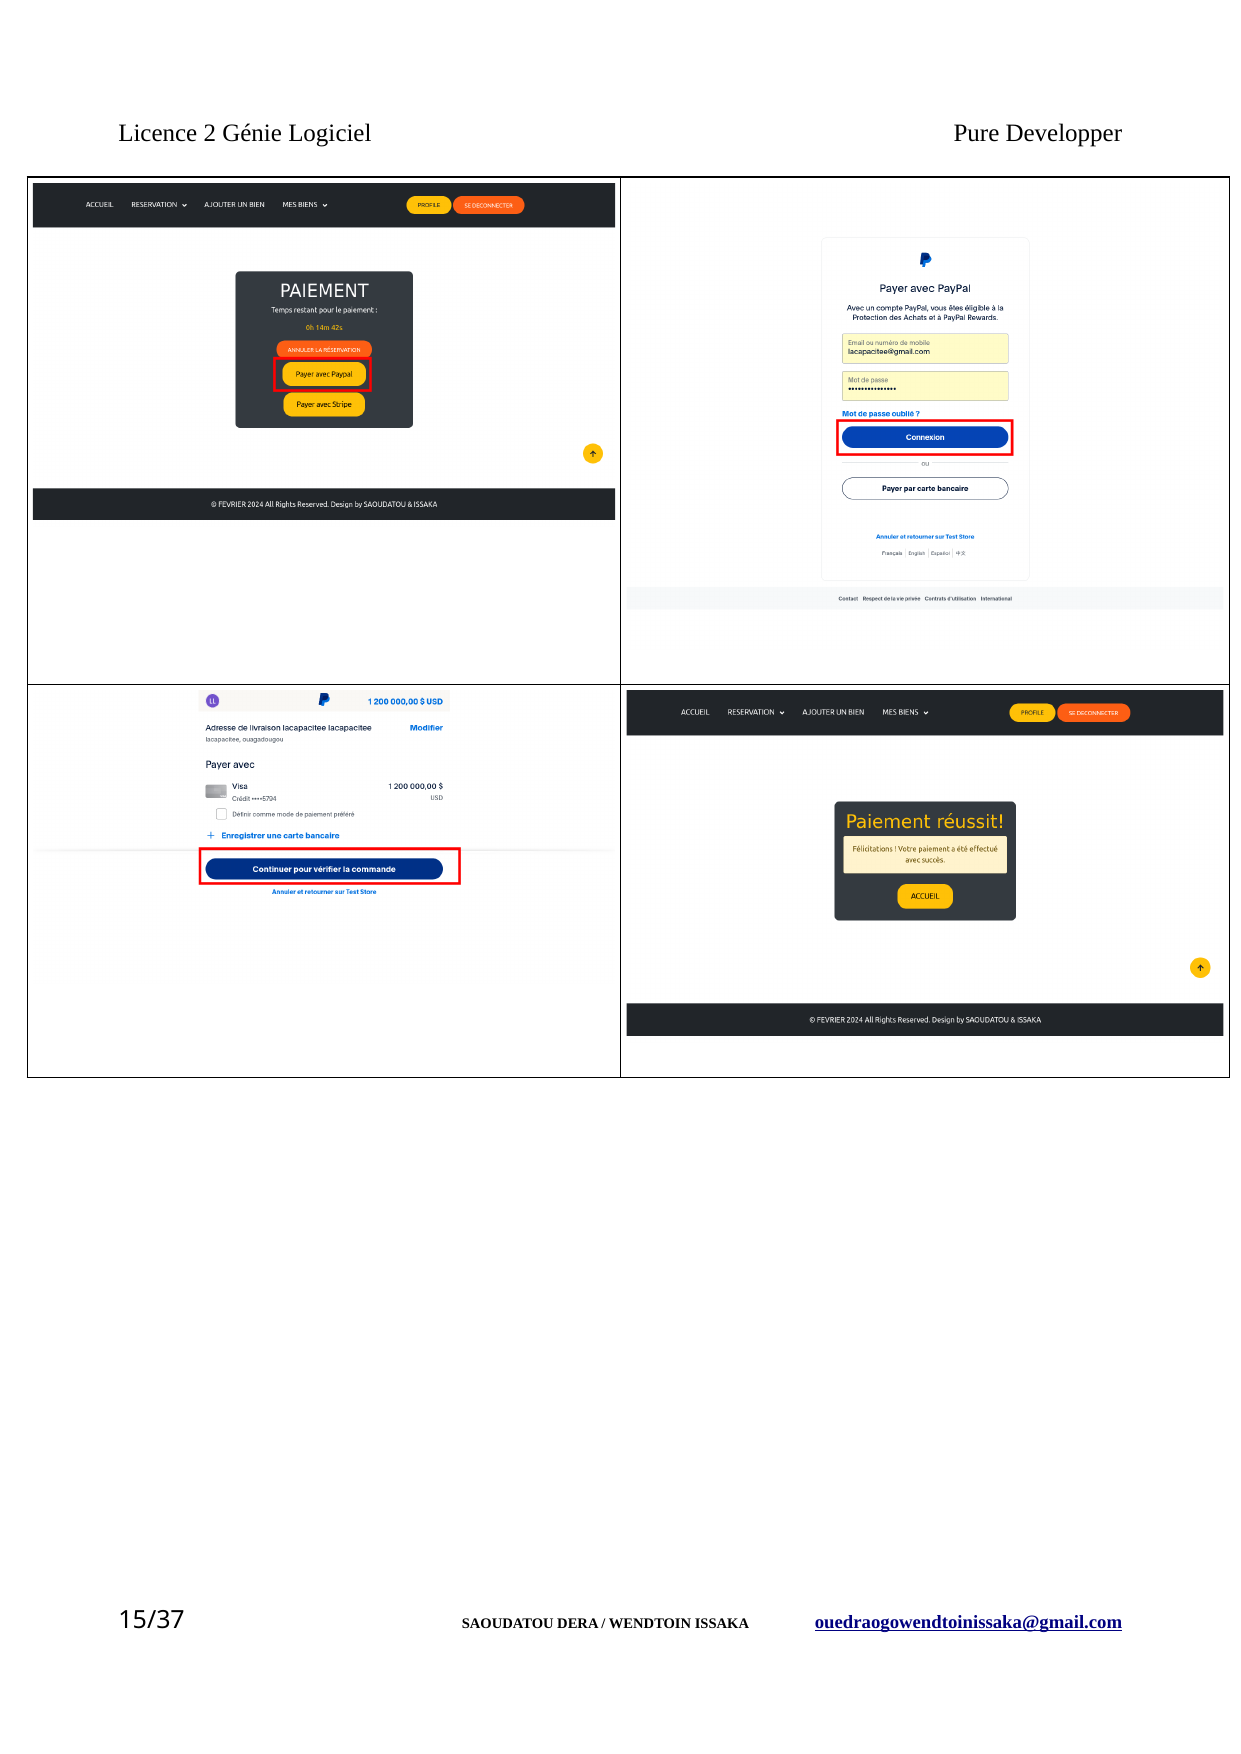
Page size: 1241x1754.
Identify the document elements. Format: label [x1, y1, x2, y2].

table_cell [28, 685, 620, 1077]
picture [626, 183, 1224, 650]
picture [626, 690, 1224, 1043]
table_cell [621, 685, 1229, 1077]
table_cell [621, 178, 1229, 684]
picture [32, 183, 615, 527]
picture [32, 690, 615, 984]
table_cell [28, 178, 620, 684]
